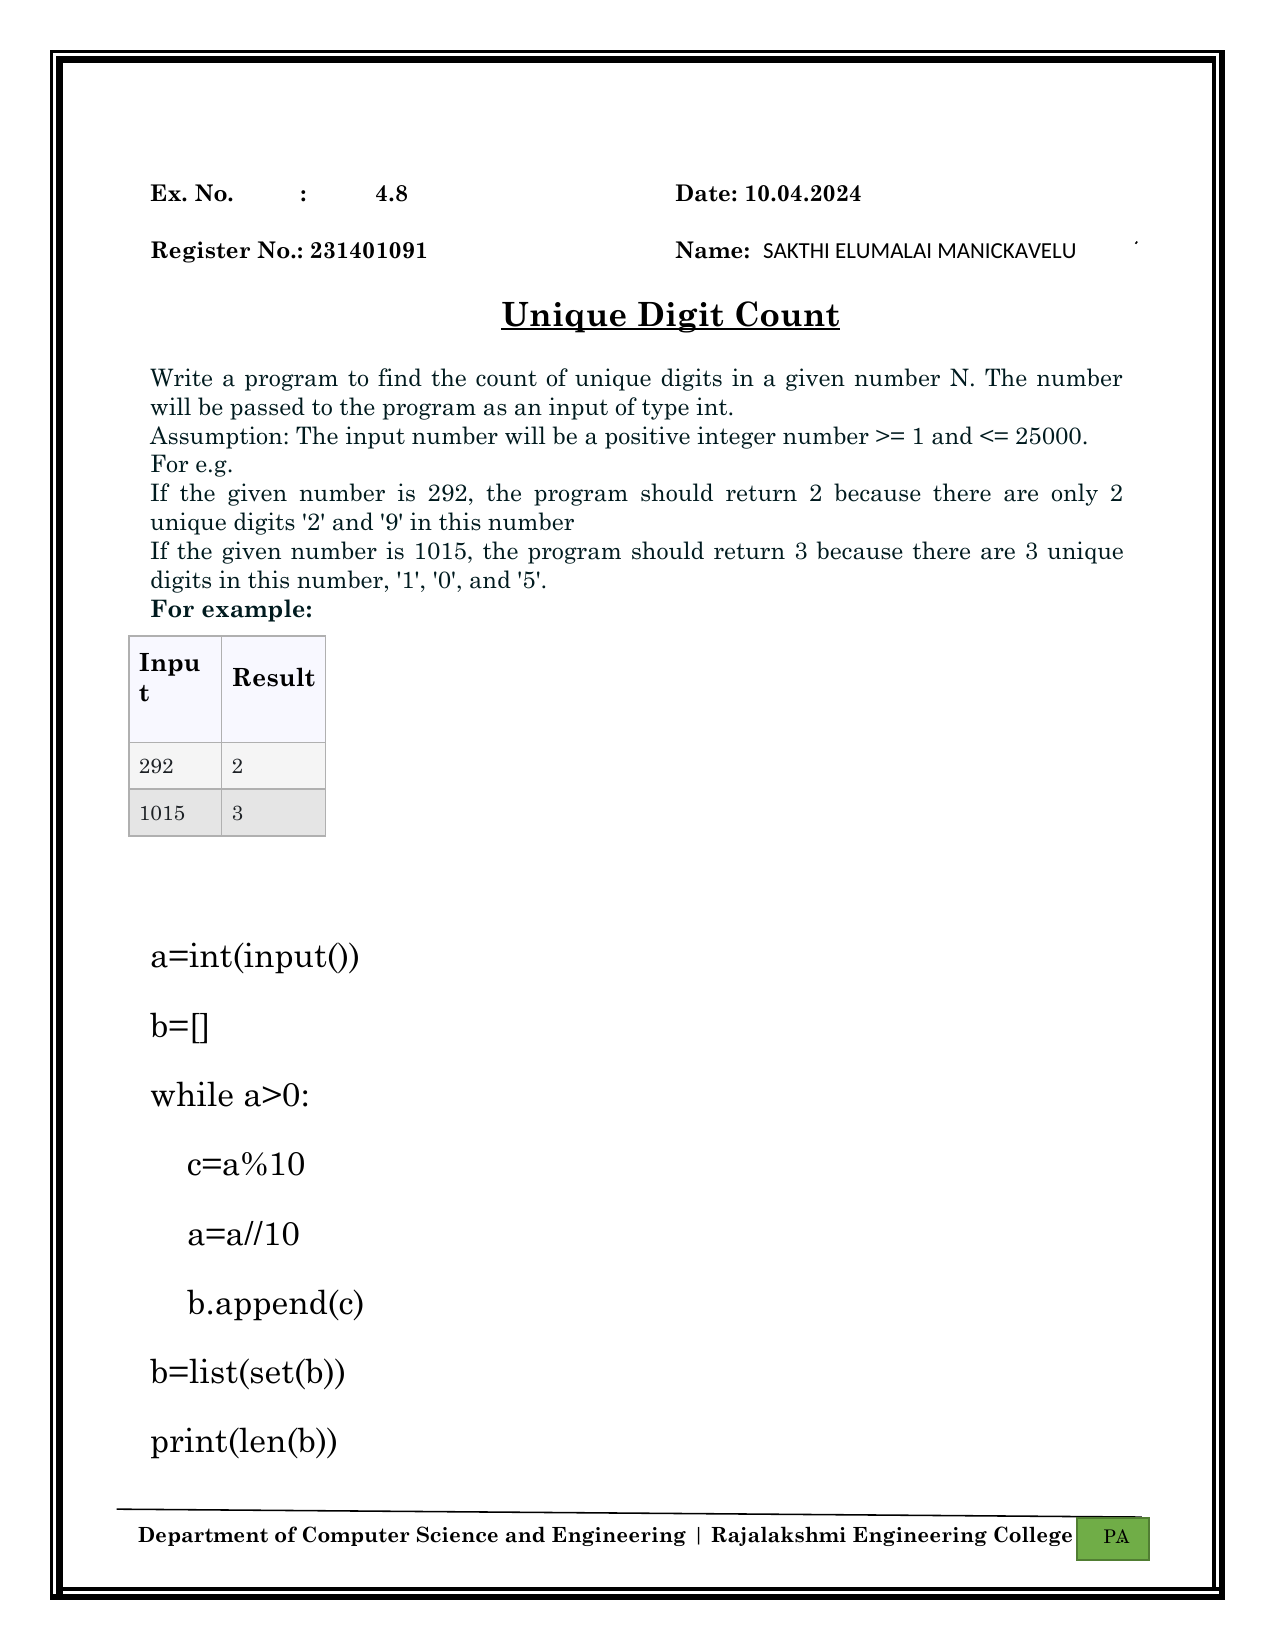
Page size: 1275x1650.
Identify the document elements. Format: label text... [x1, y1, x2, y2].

text print(len(b)) [150, 1420, 1125, 1460]
text Unique Digit Count [216, 293, 1125, 333]
table_cell 3 [222, 790, 325, 835]
text If the given number is 292, the program should return 2 because there are only 2 unique digits '2' and '9' in this number [150, 478, 1125, 536]
table_header Input [130, 637, 221, 742]
text b=[] [150, 1004, 1125, 1044]
text Ex. No. : 4.8 Date: 10.04.2024 [150, 179, 1125, 207]
text Register No.: 231401091 Name: SAKTHI ELUMALAI MANICKAVELU [150, 236, 1125, 264]
text b.append(c) [150, 1281, 1125, 1321]
text Assumption: The input number will be a positive integer number >= 1 and <= 25000. [150, 420, 1125, 449]
table_cell 1015 [130, 790, 221, 835]
table_header Result [222, 637, 325, 742]
table_cell 292 [130, 743, 221, 788]
text while a>0: [150, 1073, 1125, 1114]
text For example: [150, 593, 1125, 622]
text Write a program to find the count of unique digits in a given number N. The number will be passed to the program as an input of type int. [150, 363, 1125, 420]
table_cell 2 [222, 743, 325, 788]
text For e.g. [150, 449, 1125, 478]
text a=int(input()) [150, 935, 1125, 975]
text b=list(set(b)) [150, 1351, 1125, 1391]
text If the given number is 1015, the program should return 3 because there are 3 unique digits in this number, '1', '0', and '5'. [150, 536, 1125, 593]
text a=a//10 [150, 1212, 1125, 1252]
text c=a%10 [150, 1143, 1125, 1183]
